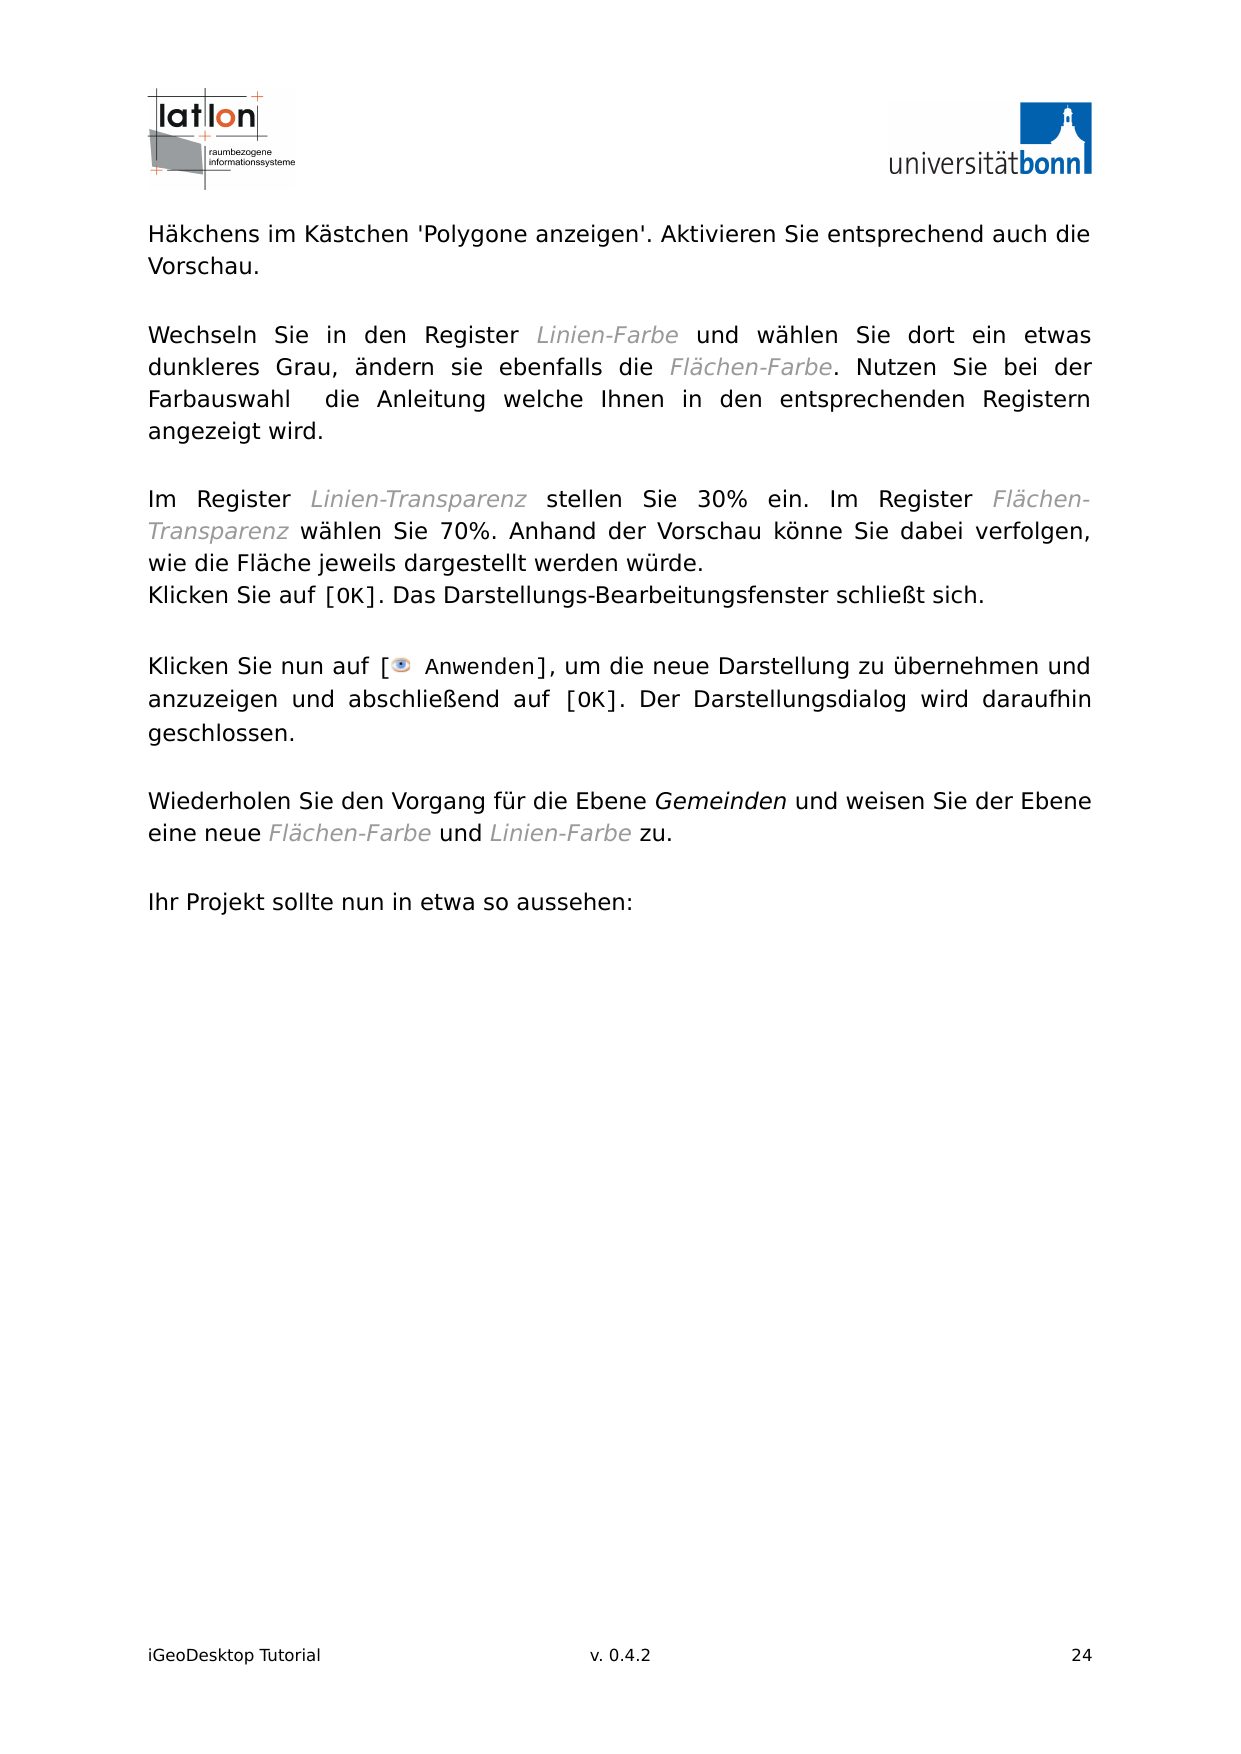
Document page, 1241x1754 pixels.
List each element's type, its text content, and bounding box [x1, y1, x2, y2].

text Im Register Linien-Transparenz stellen Sie 30% ein. Im Register Flächen-Transparenz wählen Sie 70%. Anhand der Vorschau könne Sie dabei verfolgen, wie die Fläche jeweils dargestellt werden würde. Klicken Sie auf [OK]. Das Darstellungs-Bearbeitungsfenster schließt sich. [148, 487, 1092, 611]
text Wiederholen Sie den Vorgang für die Ebene Gemeinden und weisen Sie der Ebene eine neue Flächen-Farbe und Linien-Farbe zu. [148, 788, 1092, 847]
text Ihr Projekt sollte nun in etwa so aussehen: [148, 889, 1092, 916]
picture [889, 102, 1093, 174]
text Klicken Sie nun auf [ Anwenden], um die neue Darstellung zu übernehmen und anzuzeigen und abschließend auf [OK]. Der Darstellungsdialog wird daraufhin geschlossen. [148, 653, 1092, 746]
text Wechseln Sie in den Register Linien-Farbe und wählen Sie dort ein etwas dunkleres Grau, ändern sie ebenfalls die Flächen-Farbe. Nutzen Sie bei der Farbauswahl die Anleitung welche Ihnen in den entsprechenden Registern angezeigt wird. [148, 322, 1092, 444]
picture [147, 88, 295, 190]
picture [391, 655, 411, 675]
text Häkchens im Kästchen 'Polygone anzeigen'. Aktivieren Sie entsprechend auch die Vorschau. [148, 221, 1092, 280]
